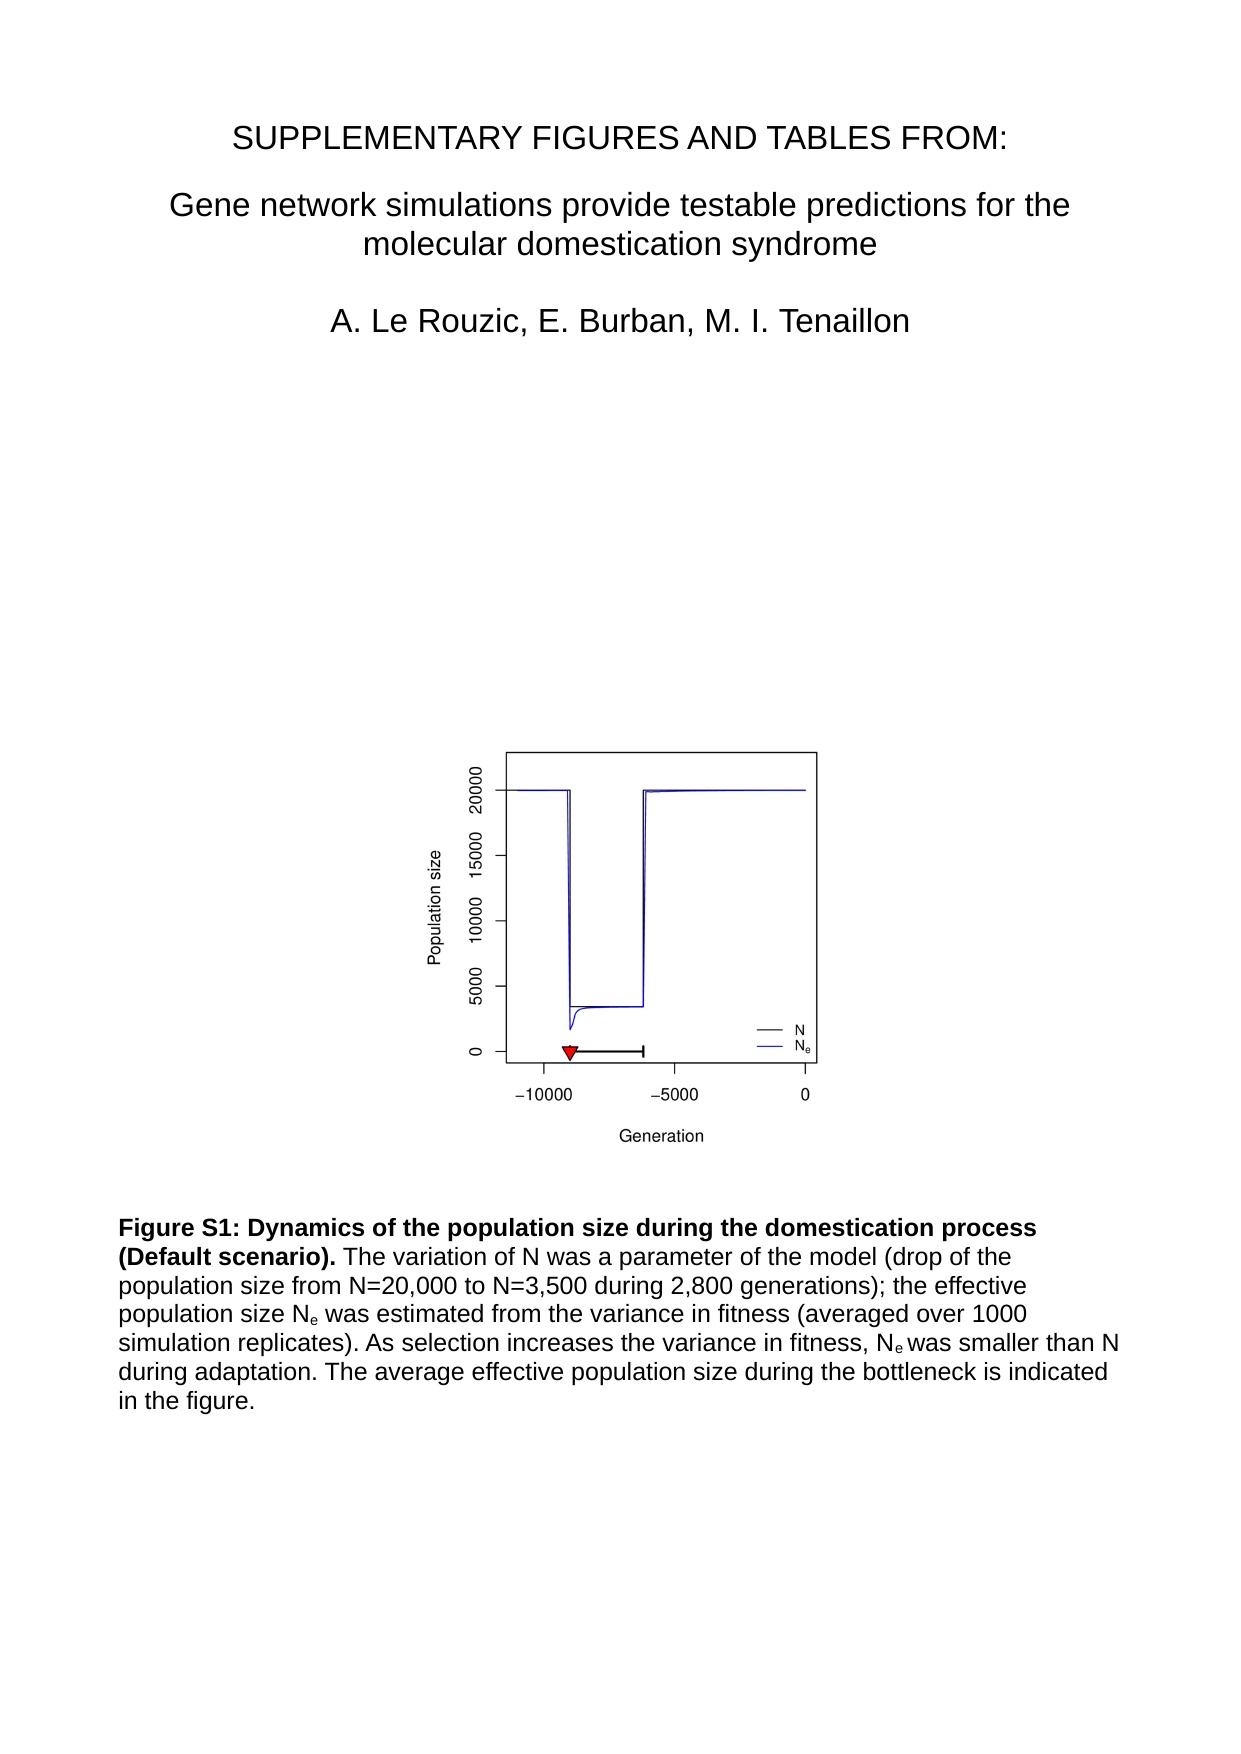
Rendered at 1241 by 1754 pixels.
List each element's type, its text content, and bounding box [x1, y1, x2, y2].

text A. Le Rouzic, E. Burban, M. I. Tenaillon [118, 301, 1122, 339]
text Gene network simulations provide testable predictions for the molecular domestication syndrome [118, 185, 1122, 262]
text SUPPLEMENTARY FIGURES AND TABLES FROM: [118, 118, 1122, 157]
text Figure S1: Dynamics of the population size during the domestication process (Default scenario). The variation of N was a parameter of the model (drop of the population size from N=20,000 to N=3,500 during 2,800 generations); the effective population size Ne was estimated from the variance in fitness (averaged over 1000 simulation replicates). As selection increases the variance in fitness, Ne was smaller than N during adaptation. The average effective population size during the bottleneck is indicated in the figure. [118, 1213, 1122, 1414]
picture [413, 742, 827, 1156]
